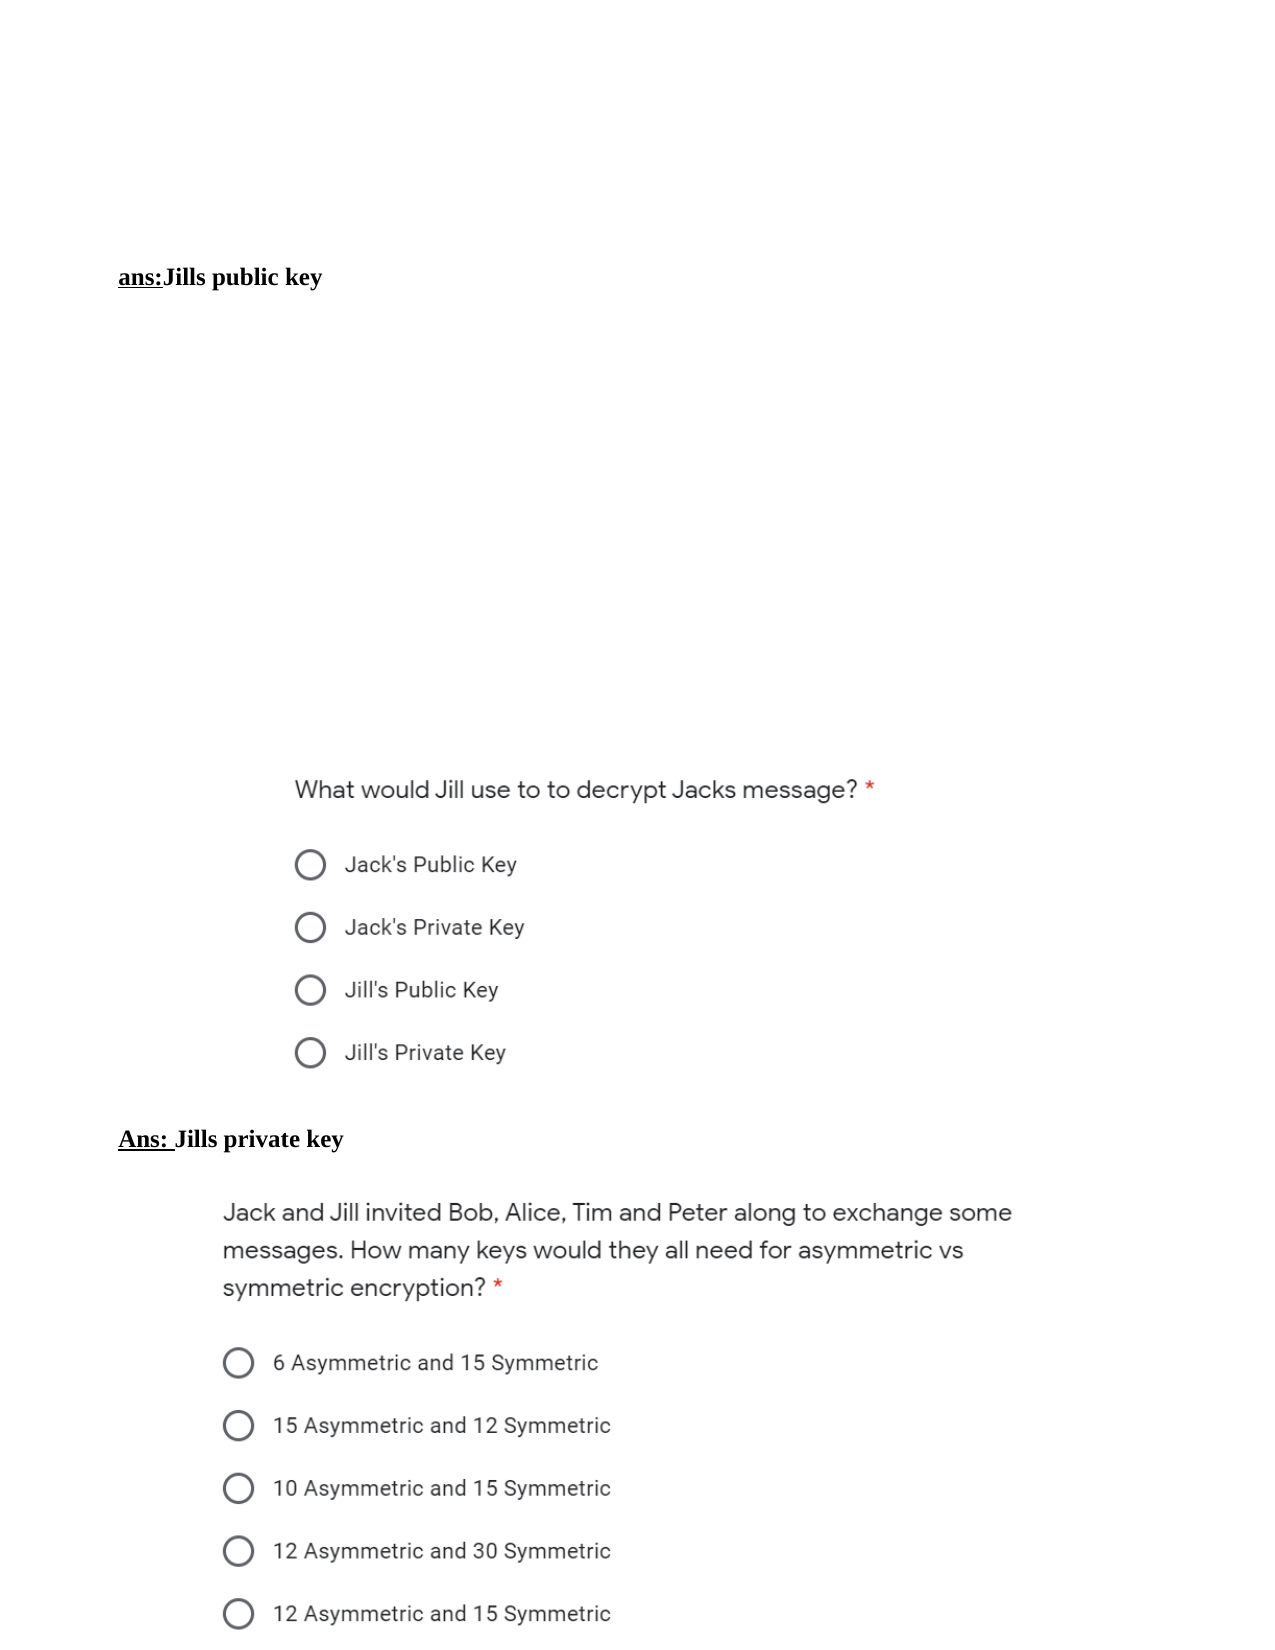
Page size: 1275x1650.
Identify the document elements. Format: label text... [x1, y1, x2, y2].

picture [275, 750, 1000, 1106]
picture [192, 1182, 1083, 1650]
text Ans: Jills private key [118, 1124, 1157, 1153]
text ans:Jills public key [118, 262, 1157, 291]
